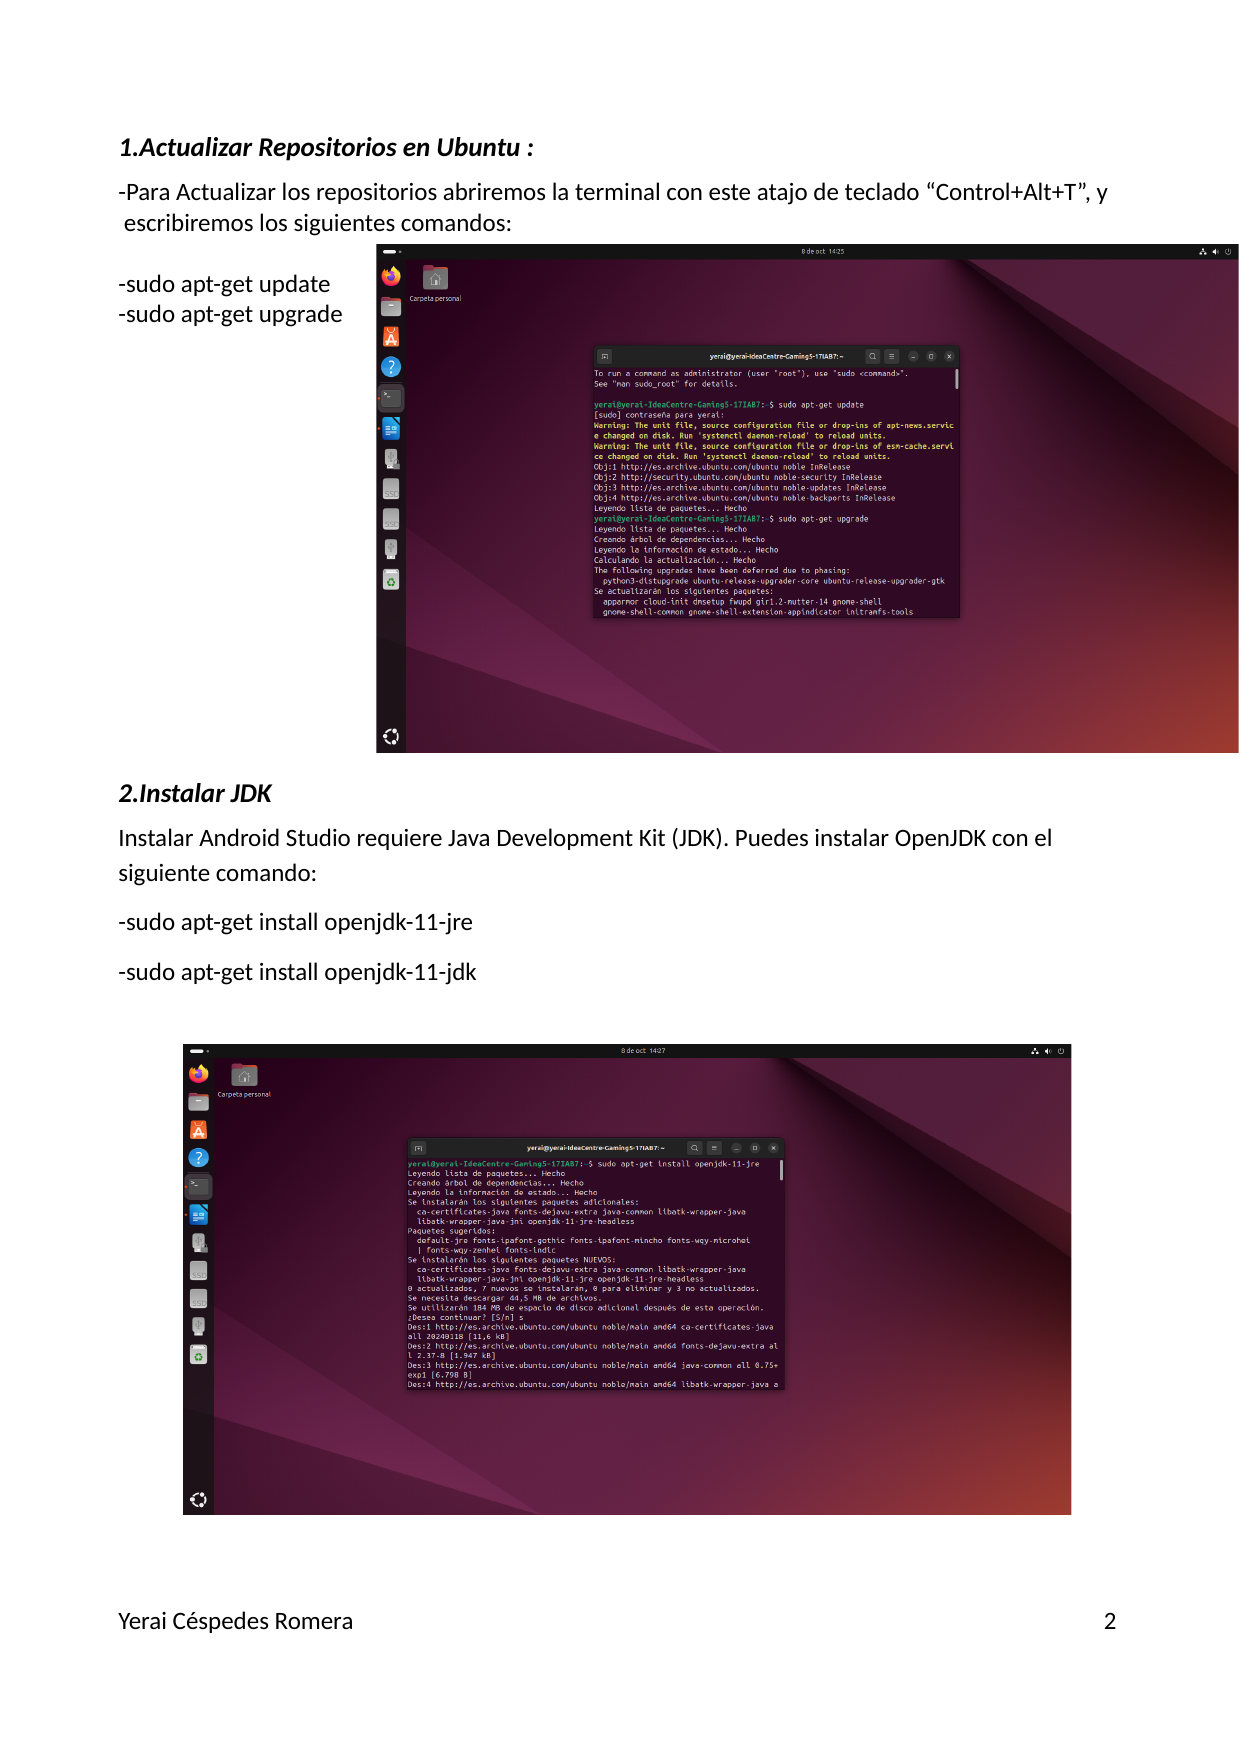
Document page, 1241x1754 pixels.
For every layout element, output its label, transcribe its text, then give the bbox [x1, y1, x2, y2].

text -sudo apt-get install openjdk-11-jre [118, 906, 1122, 937]
text escribiremos los siguientes comandos: [118, 207, 1122, 237]
text -Para Actualizar los repositorios abriremos la terminal con este atajo de teclado “Control+Alt+T”, y [118, 176, 1122, 207]
text -sudo apt-get install openjdk-11-jdk [118, 956, 1122, 986]
subtitle 2.Instalar JDK [118, 776, 1122, 809]
picture [376, 244, 1239, 753]
text -sudo apt-get upgrade [118, 298, 376, 329]
subtitle 1.Actualizar Repositorios en Ubuntu : [118, 131, 1122, 164]
text Instalar Android Studio requiere Java Development Kit (JDK). Puedes instalar OpenJDK con el siguiente comando: [118, 822, 1122, 887]
text -sudo apt-get update [118, 268, 376, 298]
picture [183, 1044, 1072, 1515]
